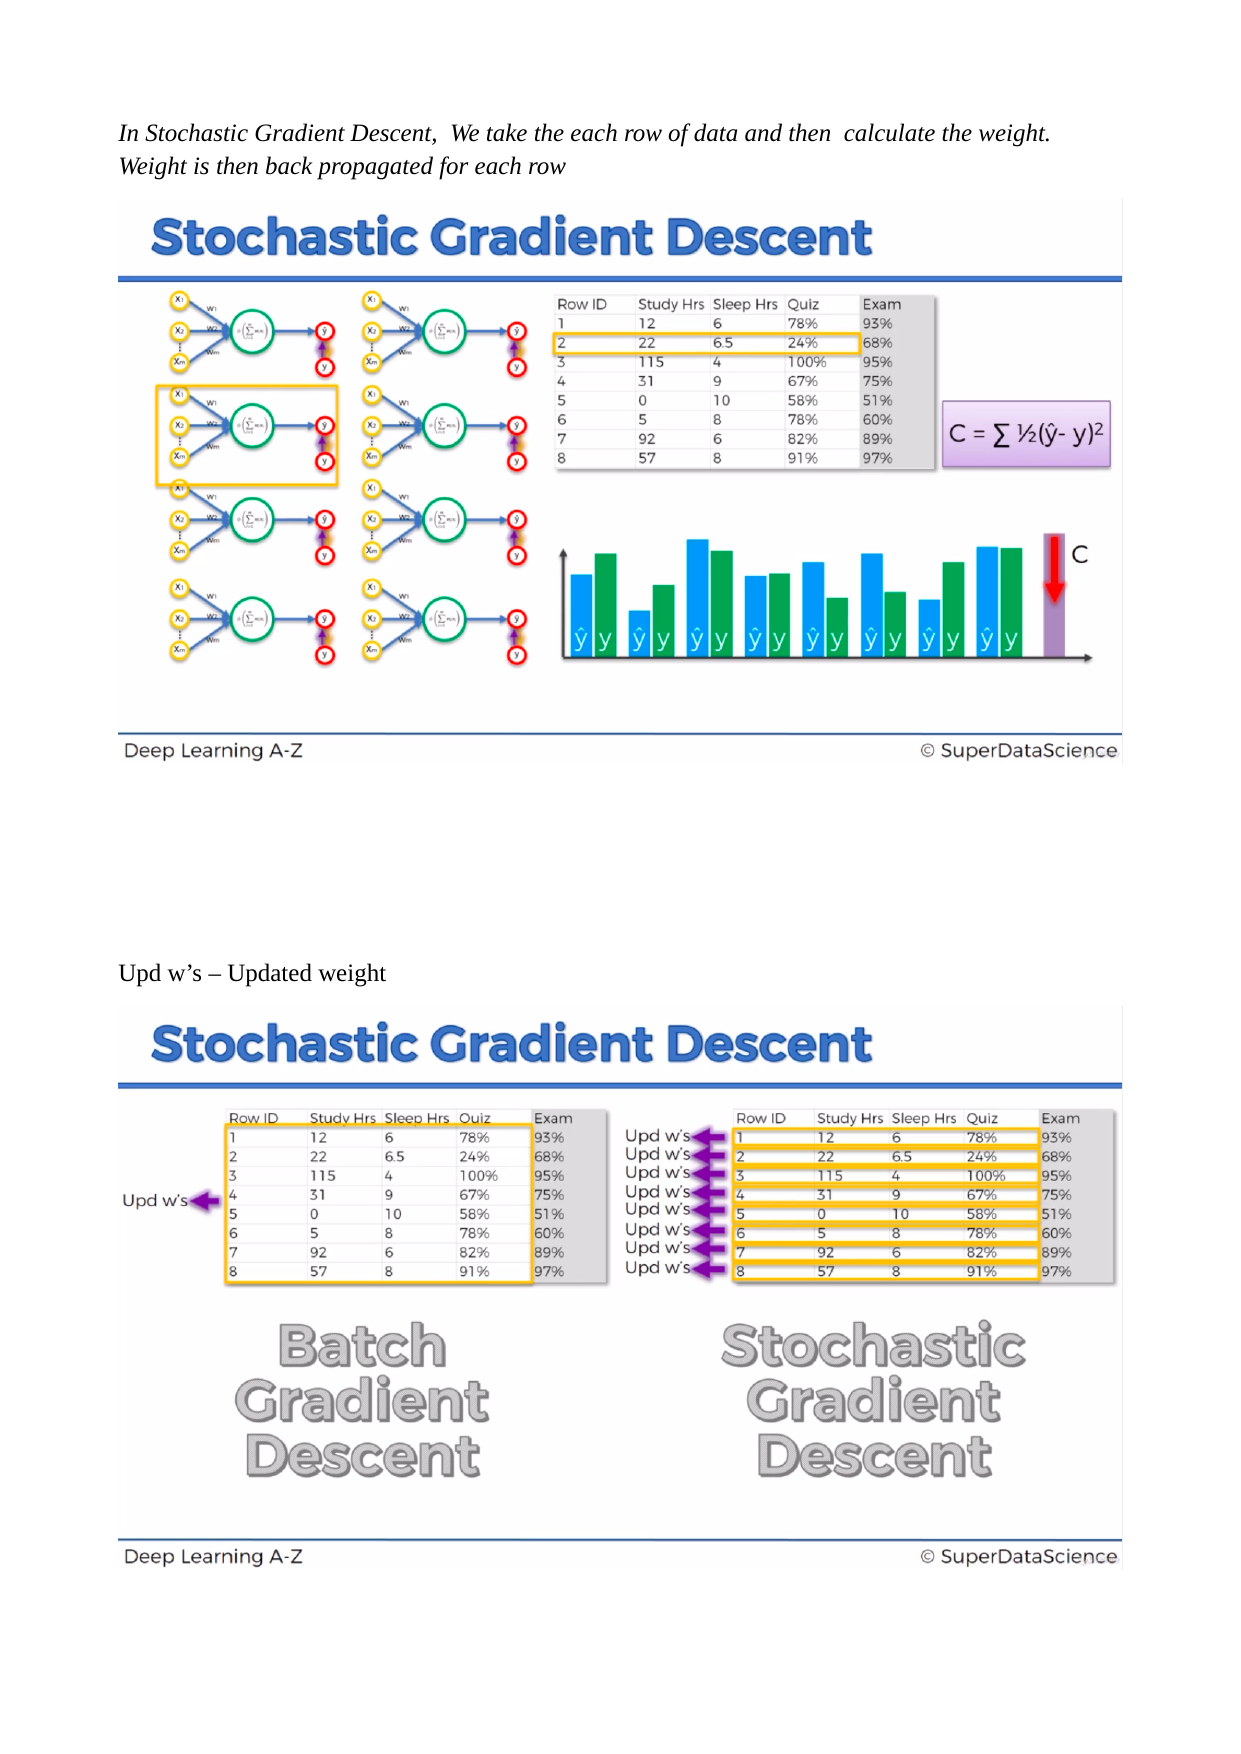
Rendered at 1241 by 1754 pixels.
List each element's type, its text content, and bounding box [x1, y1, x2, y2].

picture [118, 1005, 1123, 1570]
text Upd w’s – Updated weight [118, 958, 1122, 987]
text In Stochastic Gradient Descent, We take the each row of data and then calculate the weight. Weight is then back propagated for each row [118, 118, 1122, 180]
picture [118, 198, 1123, 764]
